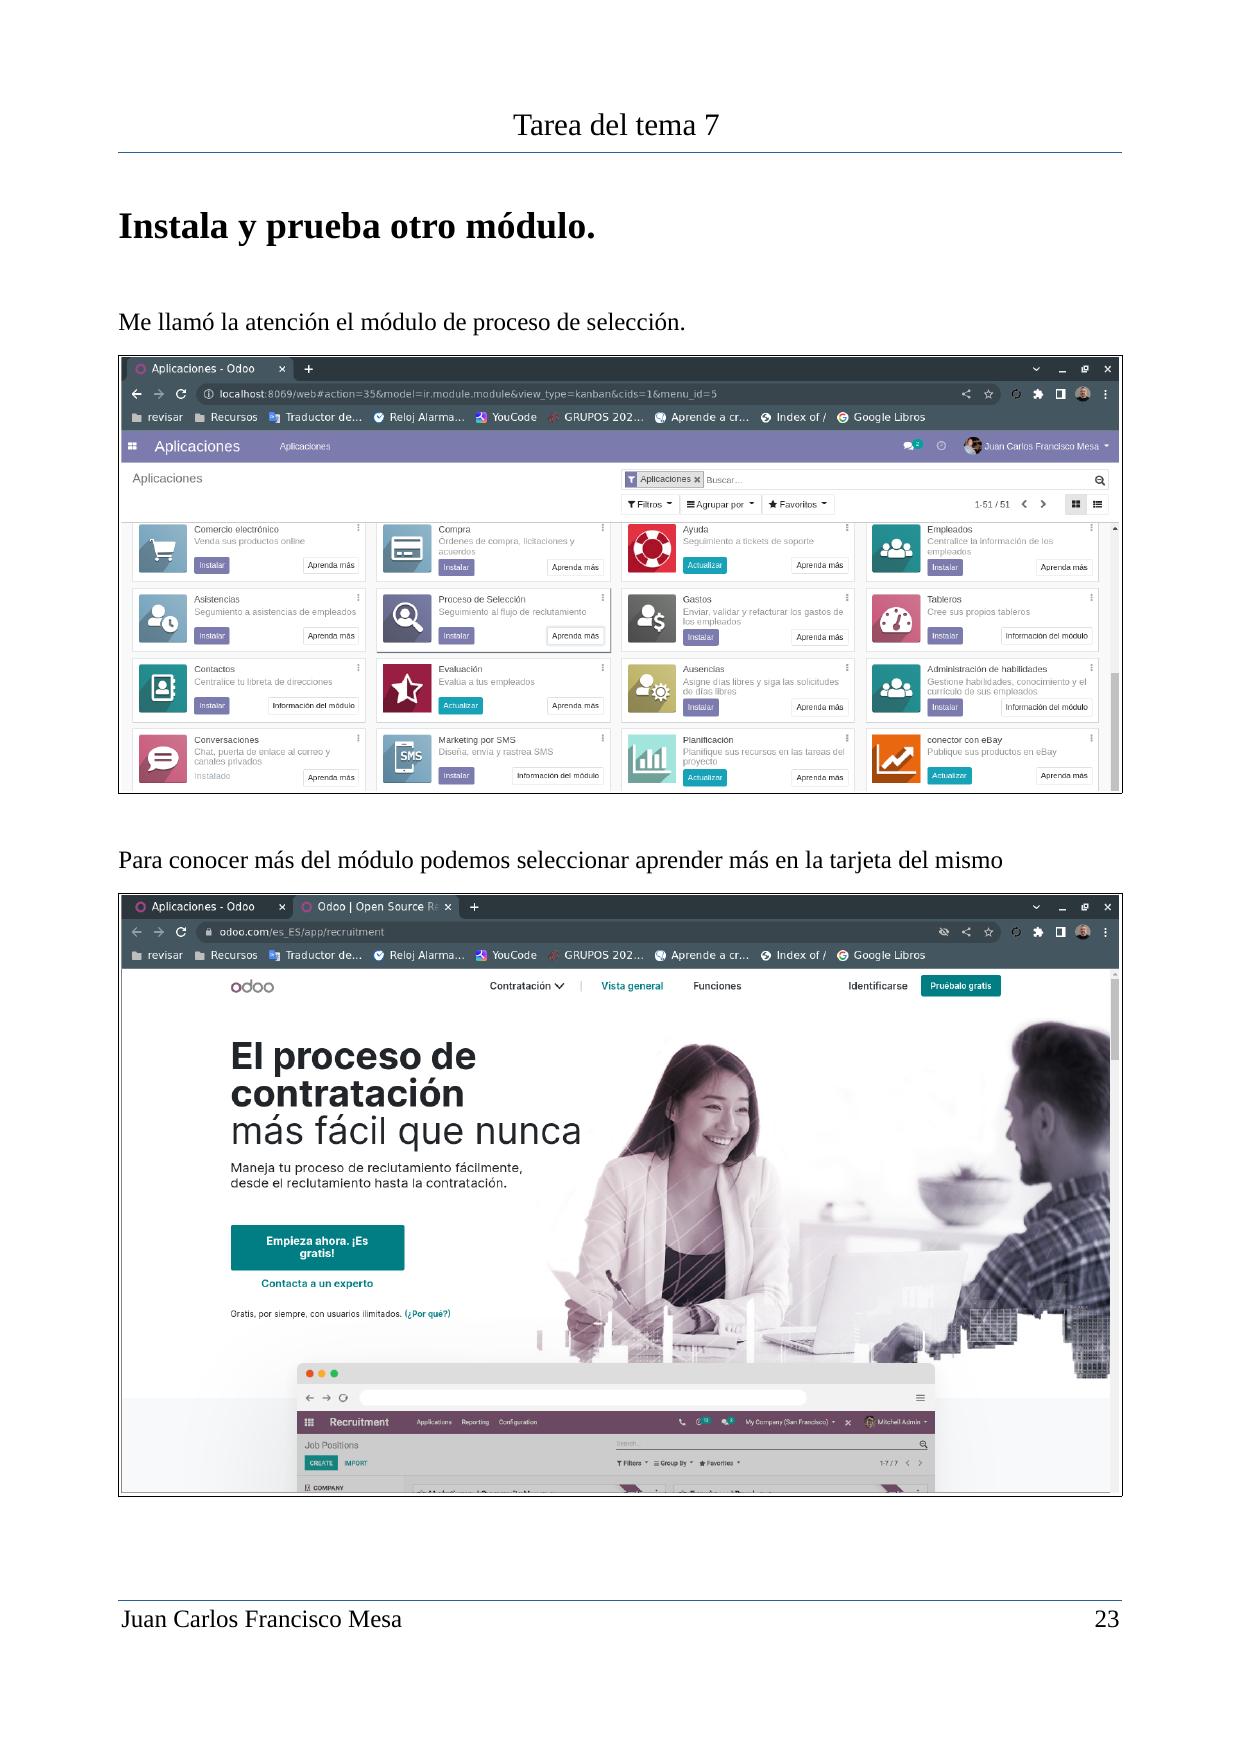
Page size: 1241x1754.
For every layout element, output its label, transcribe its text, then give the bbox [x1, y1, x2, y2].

picture [121, 895, 1119, 1493]
text Para conocer más del módulo podemos seleccionar aprender más en la tarjeta del mismo [118, 845, 1122, 874]
subtitle Instala y prueba otro módulo. [118, 204, 1122, 247]
text Me llamó la atención el módulo de proceso de selección. [118, 307, 1122, 336]
picture [121, 357, 1119, 791]
